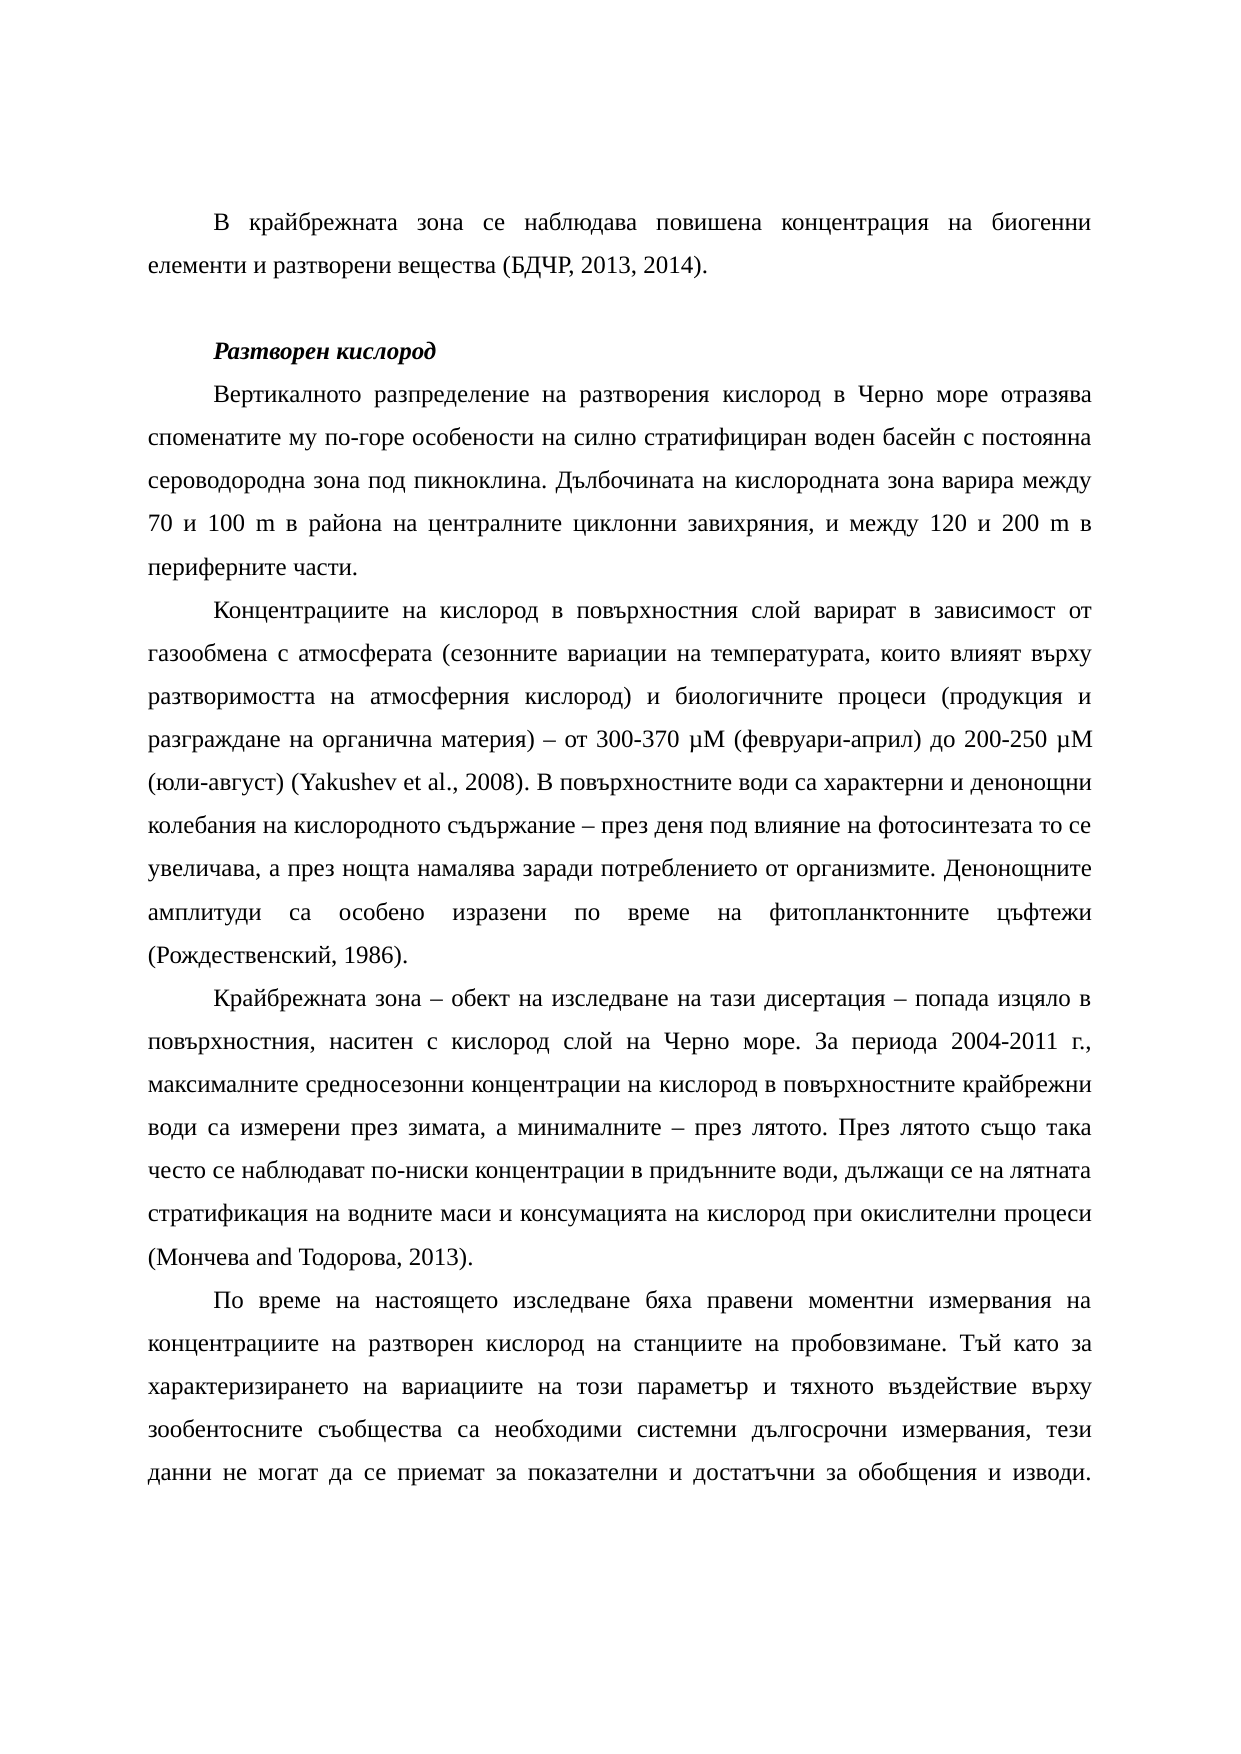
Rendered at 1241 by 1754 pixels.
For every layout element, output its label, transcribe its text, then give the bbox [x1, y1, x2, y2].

text Концентрациите на кислород в повърхностния слой варират в зависимост от газообмена с атмосферата (сезонните вариации на температурата, които влияят върху разтворимостта на атмосферния кислород) и биологичните процеси (продукция и разграждане на органична материя) – от 300-370 µM (февруари-април) до 200-250 µM (юли-август) (Yakushev et al., 2008). В повърхностните води са характерни и денонощни колебания на кислородното съдържание – през деня под влияние на фотосинтезата то се увеличава, а през нощта намалява заради потреблението от организмите. Денонощните амплитуди са особено изразени по време на фитопланктонните цъфтежи (Рождественский, 1986). [148, 595, 1093, 968]
text В крайбрежната зона се наблюдава повишена концентрация на биогенни елементи и разтворени вещества (БДЧР, 2013, 2014). [148, 207, 1093, 278]
text Крайбрежната зона – обект на изследване на тази дисертация – попада изцяло в повърхностния, наситен с кислород слой на Черно море. За периода 2004-2011 г., максималните средносезонни концентрации на кислород в повърхностните крайбрежни води са измерени през зимата, а минималните – през лятото. През лятото също така често се наблюдават по-ниски концентрации в придънните води, дължащи се на лятната стратификация на водните маси и консумацията на кислород при окислителни процеси (Мончева and Тодорова, 2013). [148, 983, 1093, 1270]
text Разтворен кислород [148, 336, 1093, 365]
text По време на настоящето изследване бяха правени моментни измервания на концентрациите на разтворен кислород на станциите на пробовзимане. Тъй като за характеризирането на вариациите на този параметър и тяхното въздействие върху зообентосните съобщества са необходими системни дългосрочни измервания, тези данни не могат да се приемат за показателни и достатъчни за обобщения и изводи. [148, 1285, 1093, 1486]
text Вертикалното разпределение на разтворения кислород в Черно море отразява споменатите му по-горе особености на силно стратифициран воден басейн с постоянна сероводородна зона под пикноклина. Дълбочината на кислородната зона варира между 70 и 100 m в района на централните циклонни завихряния, и между 120 и 200 m в периферните части. [148, 379, 1093, 580]
